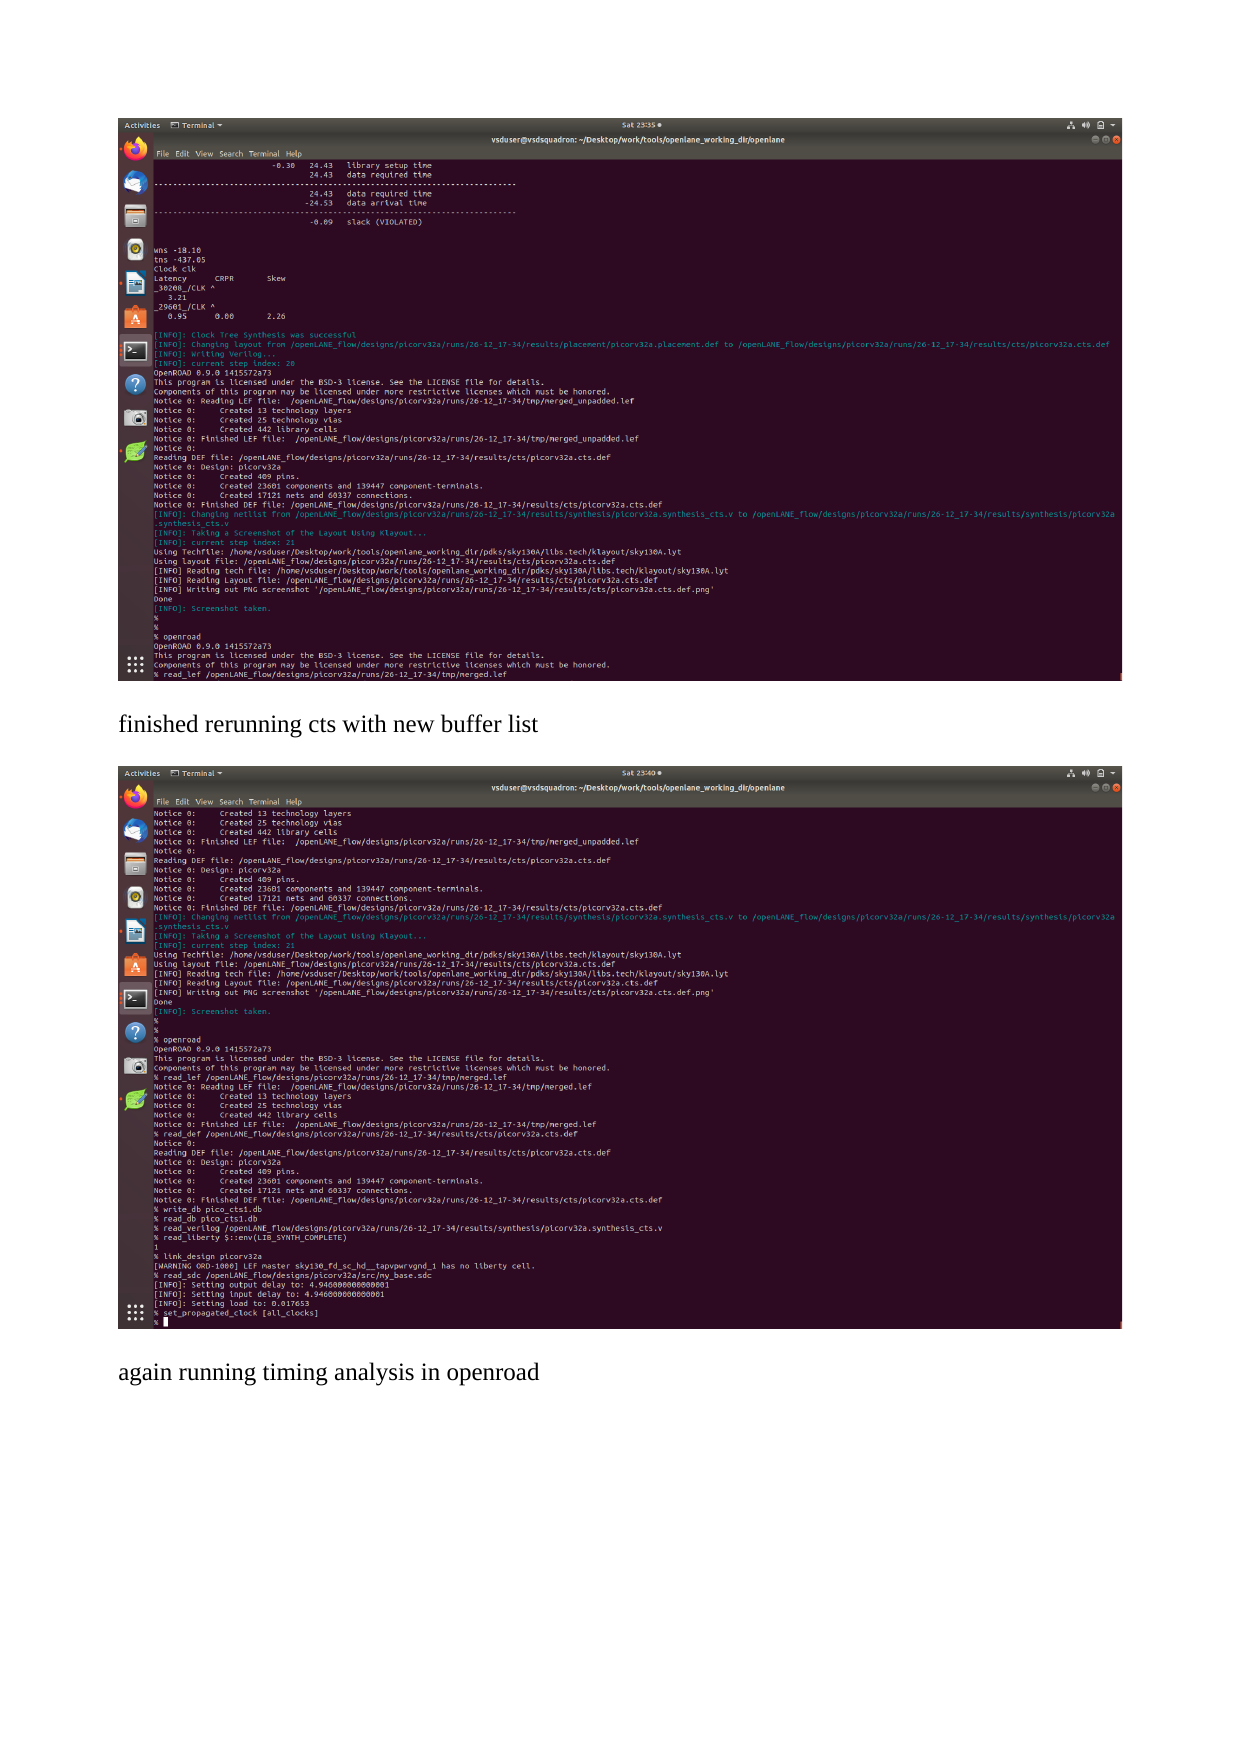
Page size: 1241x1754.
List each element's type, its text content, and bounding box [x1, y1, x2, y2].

picture [118, 118, 1123, 681]
text again running timing analysis in openroad [118, 1357, 1122, 1386]
text finished rerunning cts with new buffer list [118, 709, 1122, 738]
picture [118, 766, 1123, 1329]
